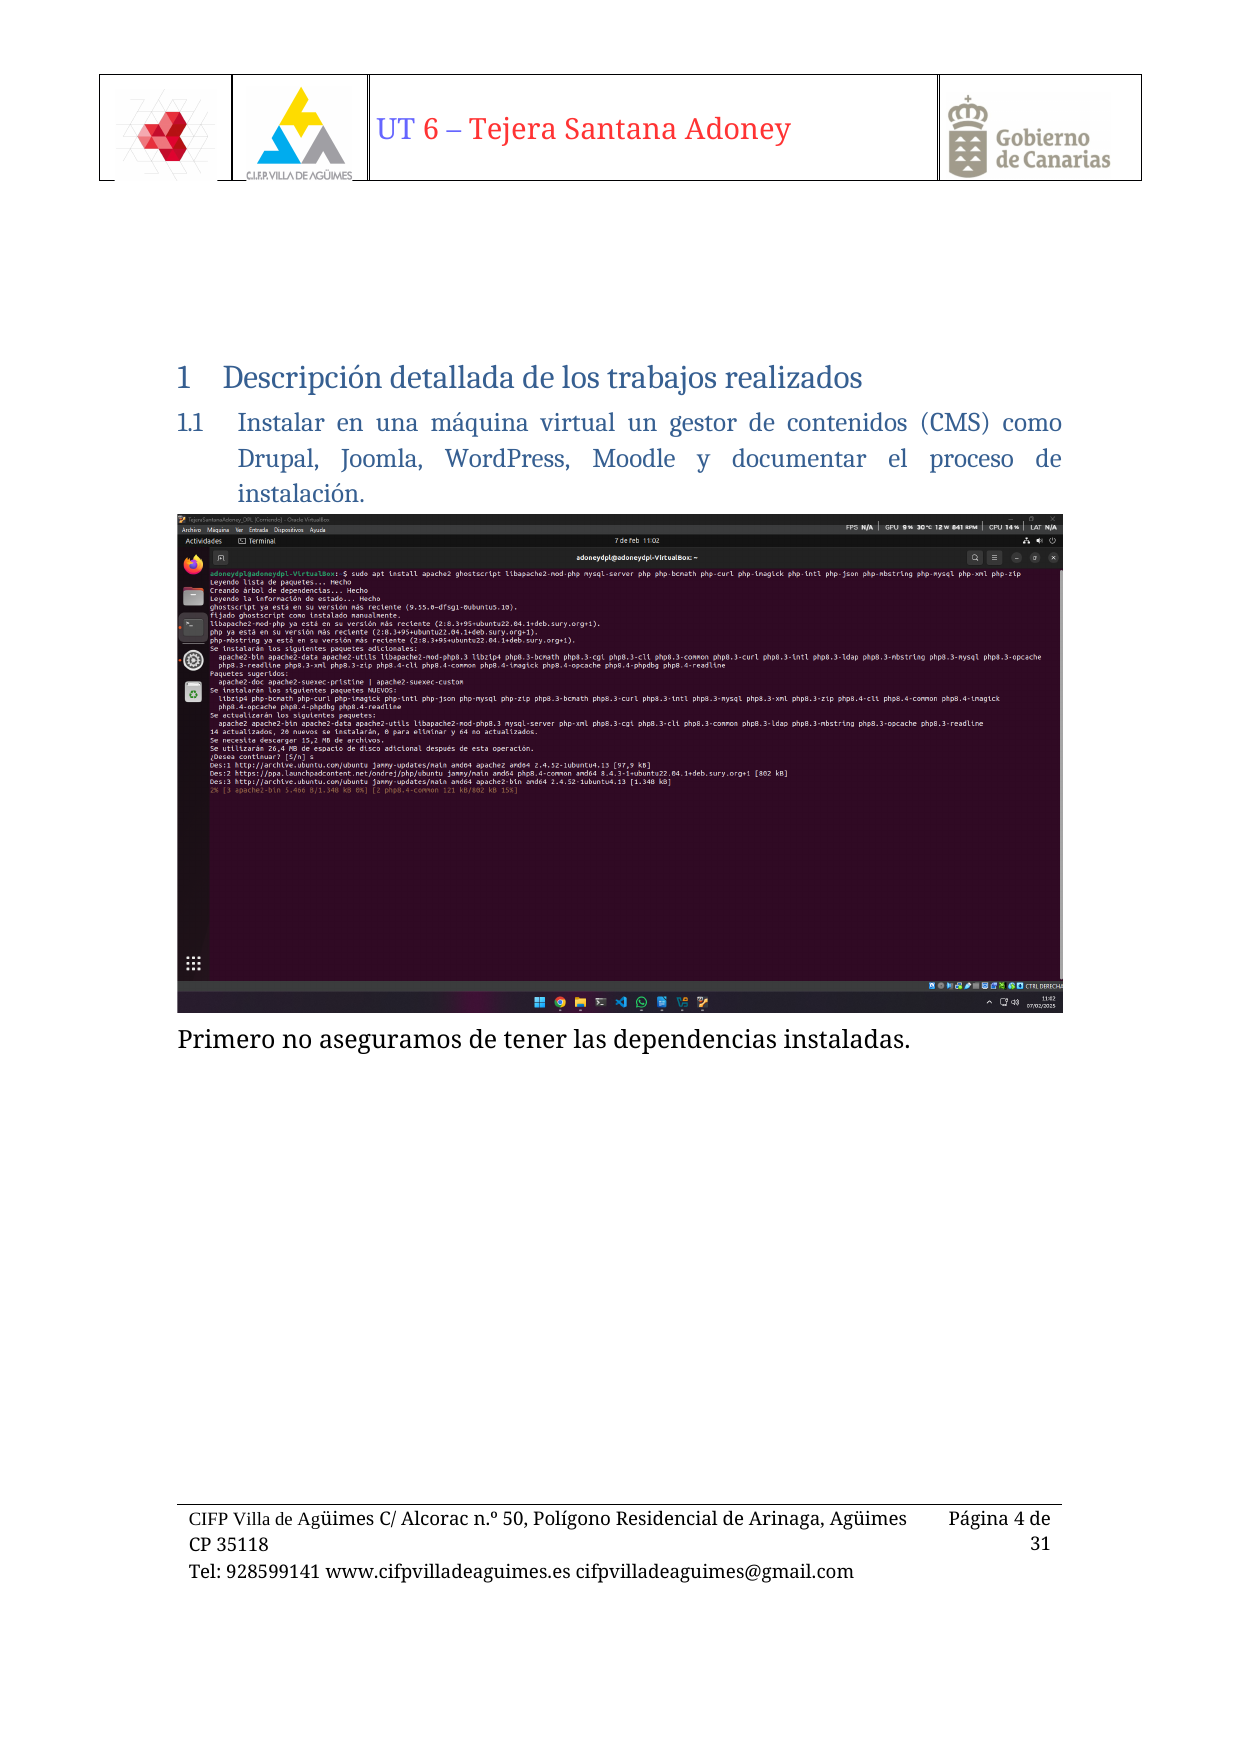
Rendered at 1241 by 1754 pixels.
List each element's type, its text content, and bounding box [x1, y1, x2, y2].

picture [114, 89, 218, 181]
subtitle Instalar en una máquina virtual un gestor de contenidos (CMS) como Drupal, Joomla, WordPress, Moodle y documentar el proceso de instalación. [177, 407, 1063, 510]
table_header [100, 75, 231, 180]
text Primero no aseguramos de tener las dependencias instaladas. [177, 1013, 1063, 1056]
table_header [233, 75, 367, 180]
picture [945, 92, 1112, 179]
subtitle Descripción detallada de los trabajos realizados [177, 359, 1063, 397]
table_header UT 6 – Tejera Santana Adoney [370, 75, 937, 180]
picture [177, 514, 1063, 1013]
table_header [940, 75, 1141, 180]
picture [246, 86, 353, 181]
